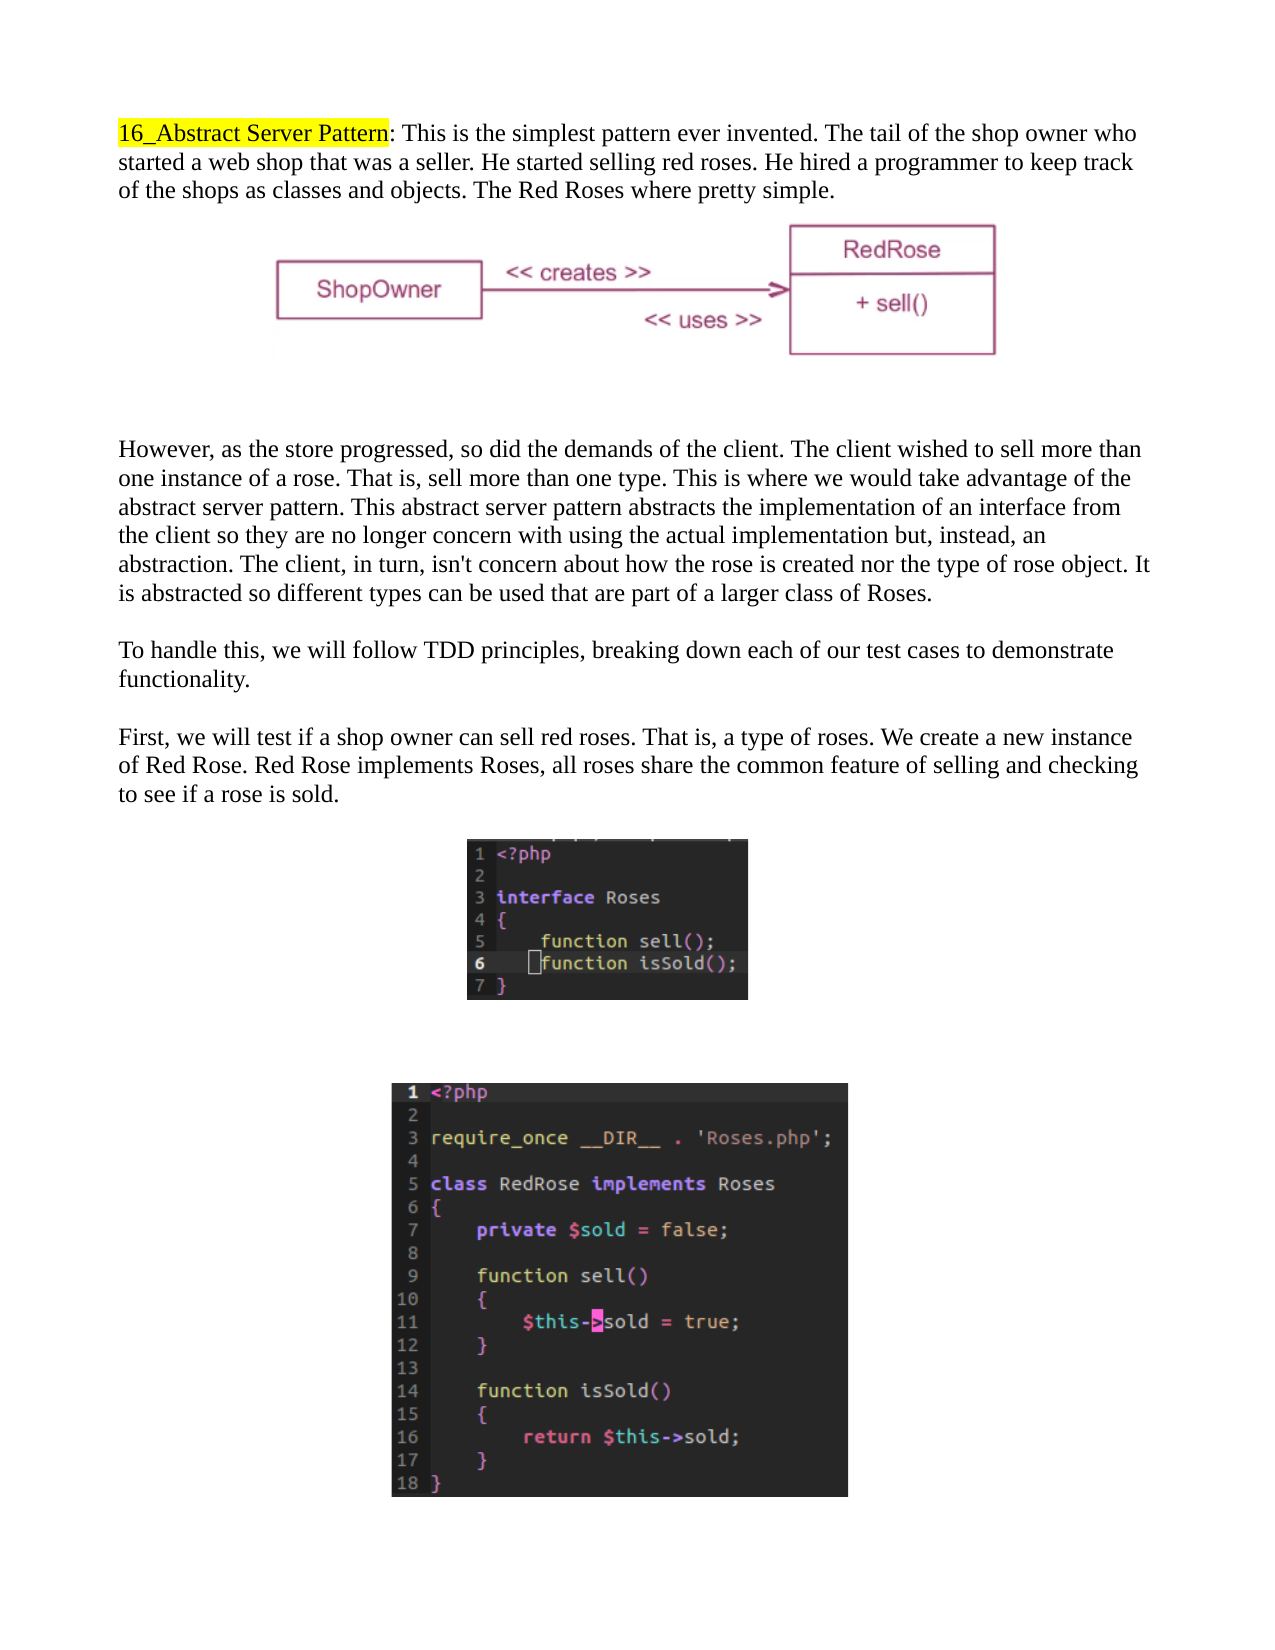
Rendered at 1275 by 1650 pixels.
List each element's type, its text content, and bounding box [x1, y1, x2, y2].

text However, as the store progressed, so did the demands of the client. The client wished to sell more than one instance of a rose. That is, sell more than one type. This is where we would take advantage of the abstract server pattern. This abstract server pattern abstracts the implementation of an interface from the client so they are no longer concern with using the actual implementation but, instead, an abstraction. The client, in turn, isn't concern about how the rose is created nor the type of rose object. It is abstracted so different types can be used that are part of a larger class of Roses. [118, 434, 1157, 607]
picture [467, 839, 749, 1000]
text To handle this, we will follow TDD principles, breaking down each of our test cases to demonstrate functionality. [118, 636, 1157, 693]
text 16_Abstract Server Pattern: This is the simplest pattern ever invented. The tail of the shop owner who started a web shop that was a seller. He started selling red roses. He hired a programmer to keep track of the shops as classes and objects. The Red Roses where pretty simple. [118, 118, 1157, 204]
text First, we will test if a shop owner can sell red roses. That is, a type of roses. We create a new instance of Red Rose. Red Rose implements Roses, all roses share the common feature of selling and checking to see if a rose is sold. [118, 722, 1157, 808]
picture [391, 1083, 849, 1497]
picture [270, 217, 1005, 364]
